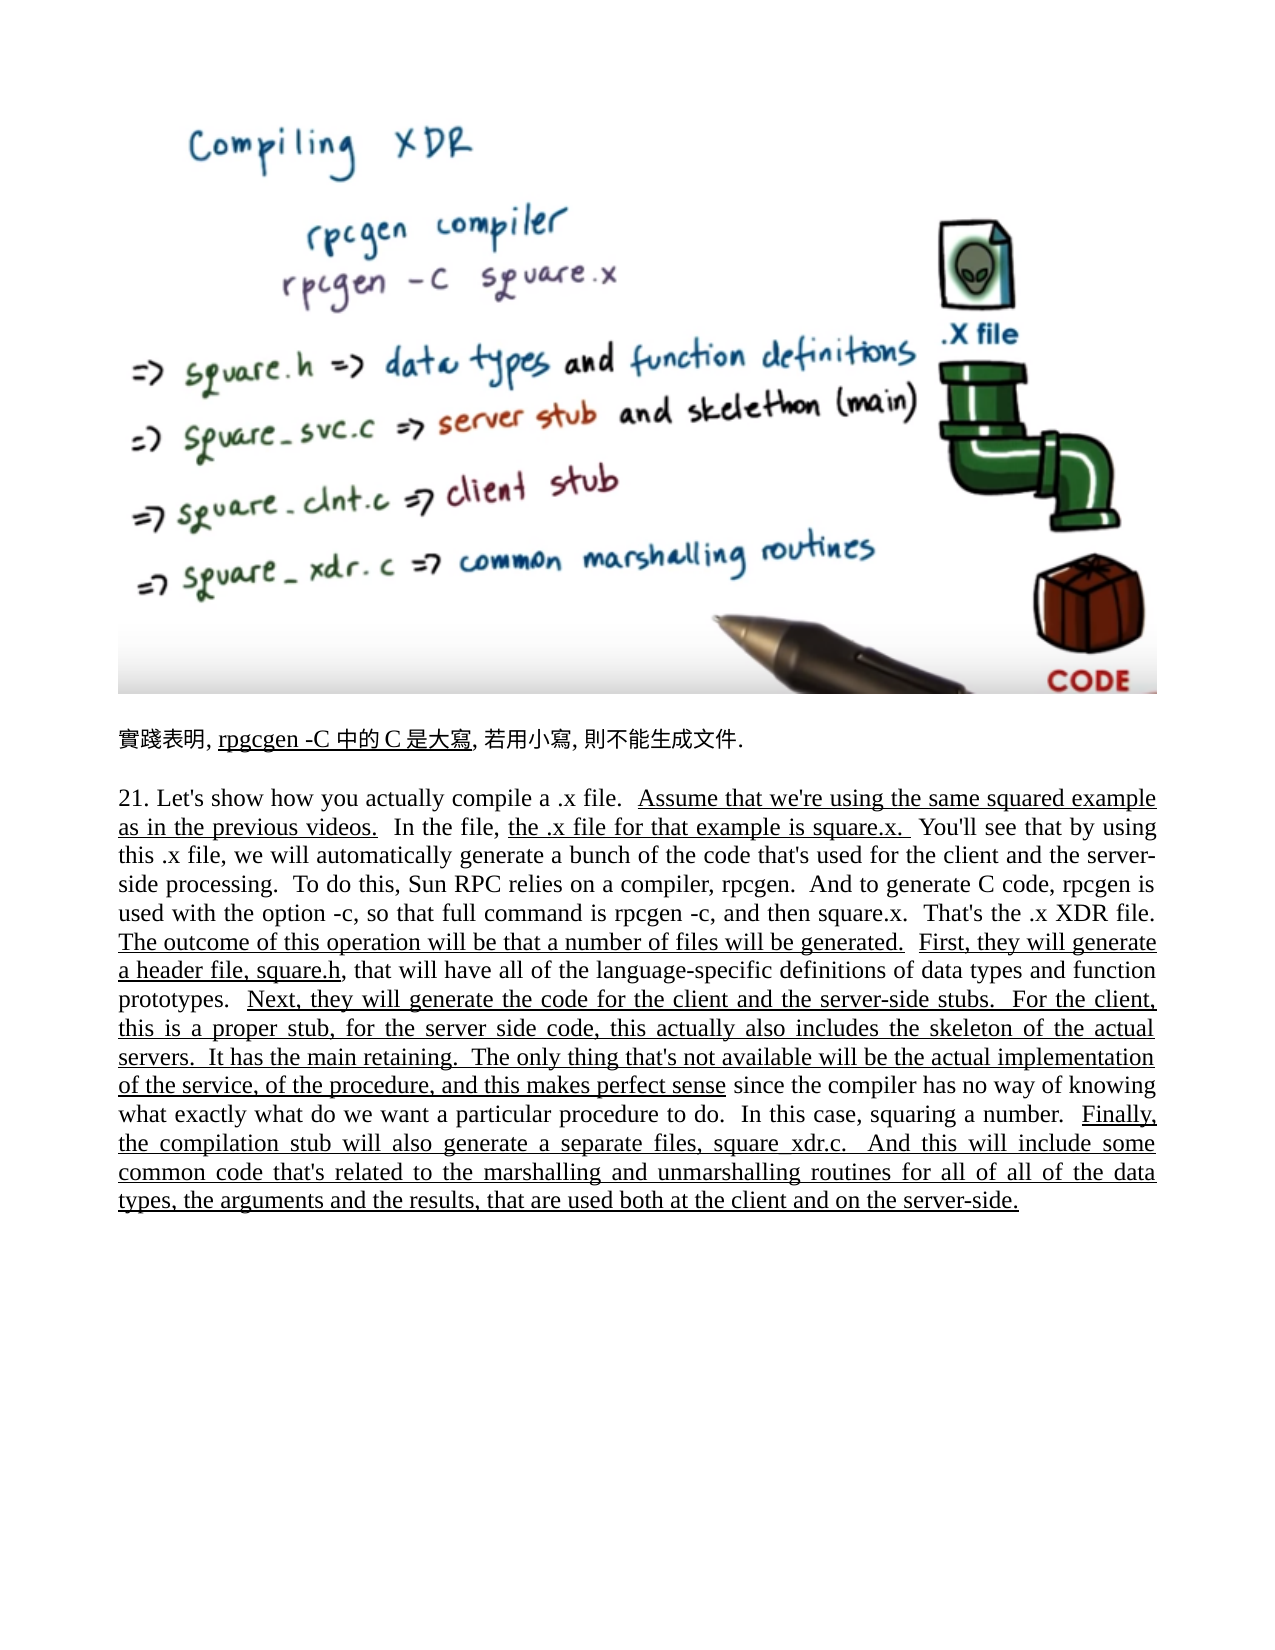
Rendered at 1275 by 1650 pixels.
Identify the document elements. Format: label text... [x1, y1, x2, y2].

text types, the arguments and the results, that are used both at the client and on the server-side. [118, 1183, 1157, 1214]
picture [118, 118, 1157, 694]
text 21. Let's show how you actually compile a .x file. Assume that we're using the same squared example as in the previous videos. In the file, the .x file for that example is square.x. You'll see that by using this .x file, we will automatically generate a bunch of the code that's used for the client and the server-side processing. To do this, Sun RPC relies on a compiler, rpcgen. And to generate C code, rpcgen is used with the option -c, so that full command is rpcgen -c, and then square.x. That's the .x XDR file. The outcome of this operation will be that a number of files will be generated. First, they will generate a header file, square.h, that will have all of the language-specific definitions of data types and function prototypes. Next, they will generate the code for the client and the server-side stubs. For the client, this is a proper stub, for the server side code, this actually also includes the skeleton of the actual servers. It has the main retaining. The only thing that's not available will be the actual implementation of the service, of the procedure, and this makes perfect sense since the compiler has no way of knowing what exactly what do we want a particular procedure to do. In this case, squaring a number. Finally, the compilation stub will also generate a separate files, square_xdr.c. And this will include some common code that's related to the marshalling and unmarshalling routines for all of all of the data [118, 783, 1157, 1182]
text 實踐表明, rpgcgen -C 中的C是大寫, 若用小寫, 則不能生成文件. [118, 722, 1157, 754]
